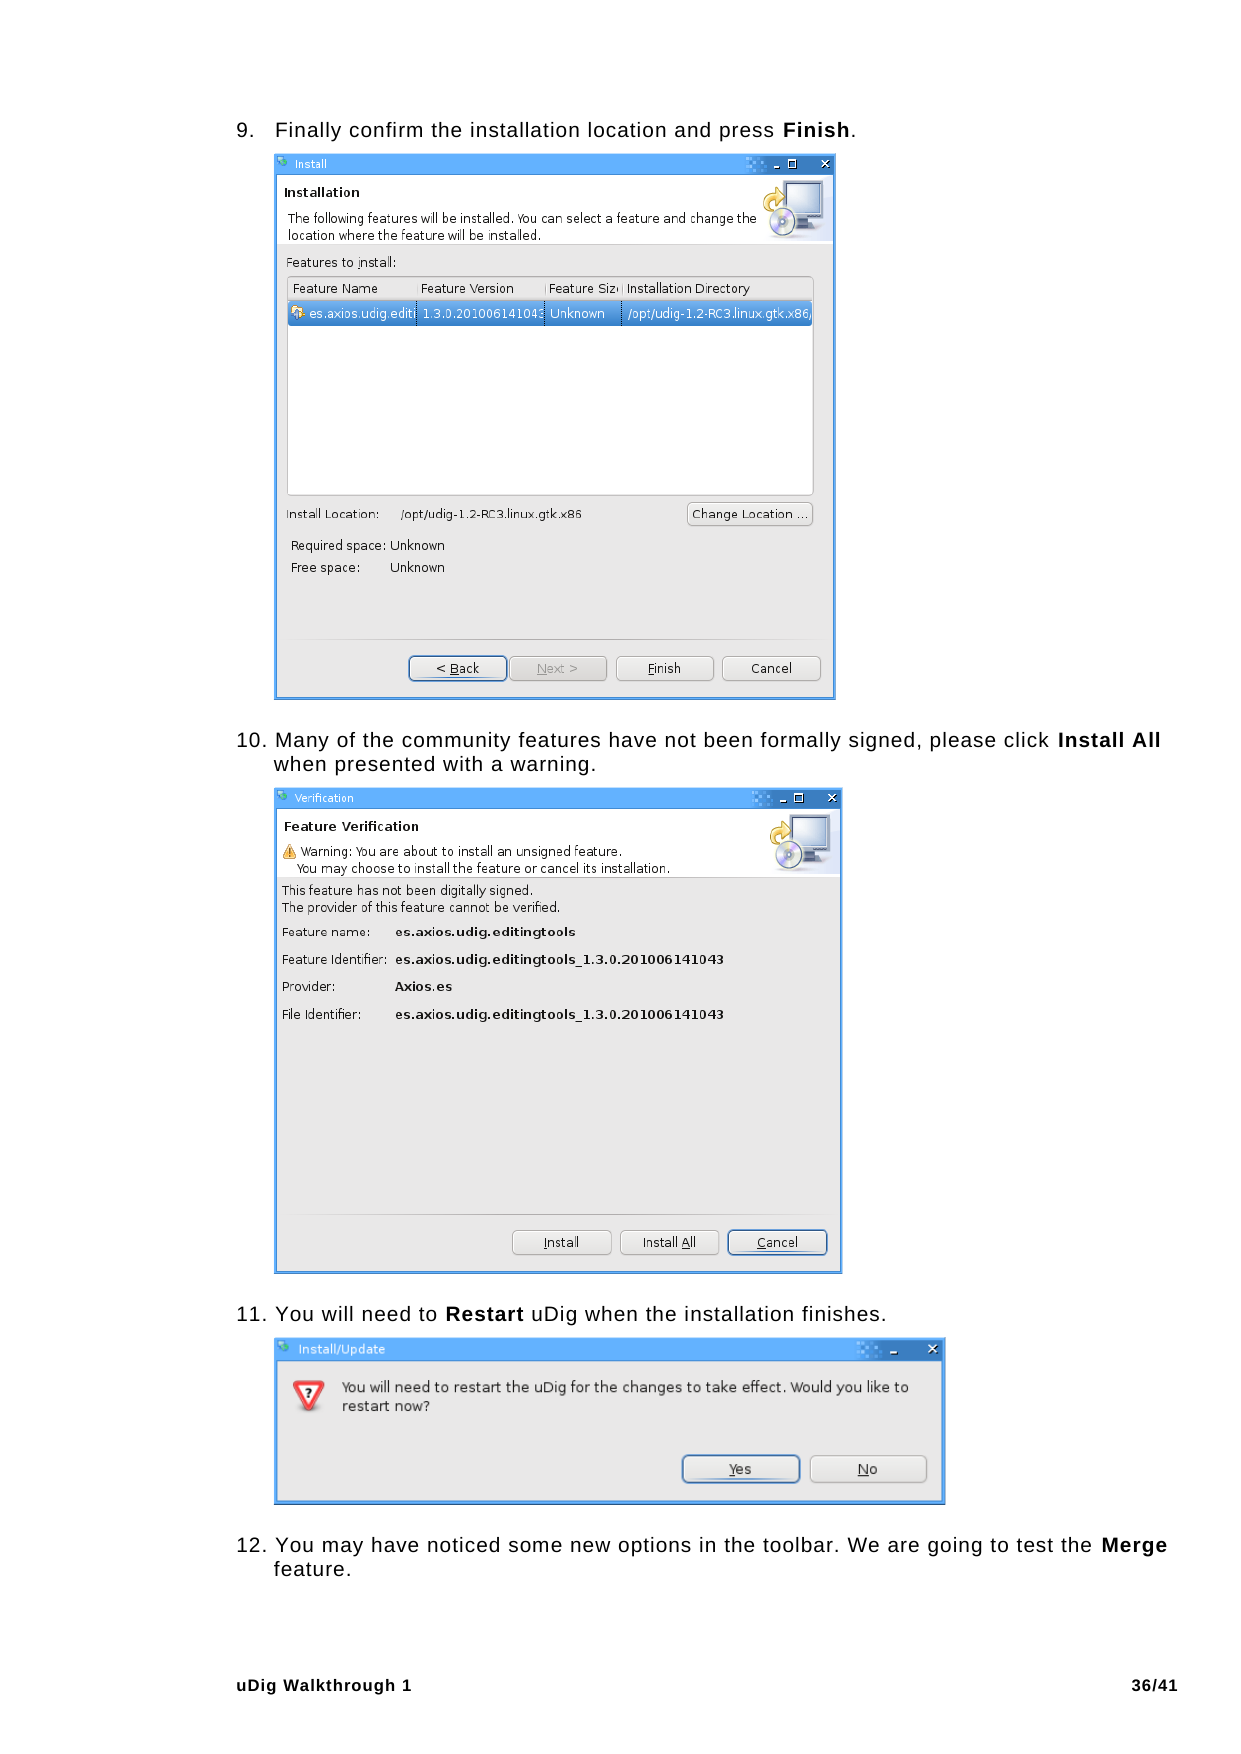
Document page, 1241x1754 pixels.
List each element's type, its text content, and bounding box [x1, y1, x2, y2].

picture [273, 787, 843, 1274]
list Finally confirm the installation location and press Finish. [236, 118, 1181, 711]
list You will need to Restart uDig when the installation finishes. [236, 1302, 1181, 1516]
list Many of the community features have not been formally signed, please click Install All when presented with a warning. [236, 728, 1181, 1285]
picture [273, 1337, 946, 1505]
list You may have noticed some new options in the toolbar. We are going to test the Merge feature. [236, 1533, 1181, 1581]
picture [273, 153, 836, 700]
